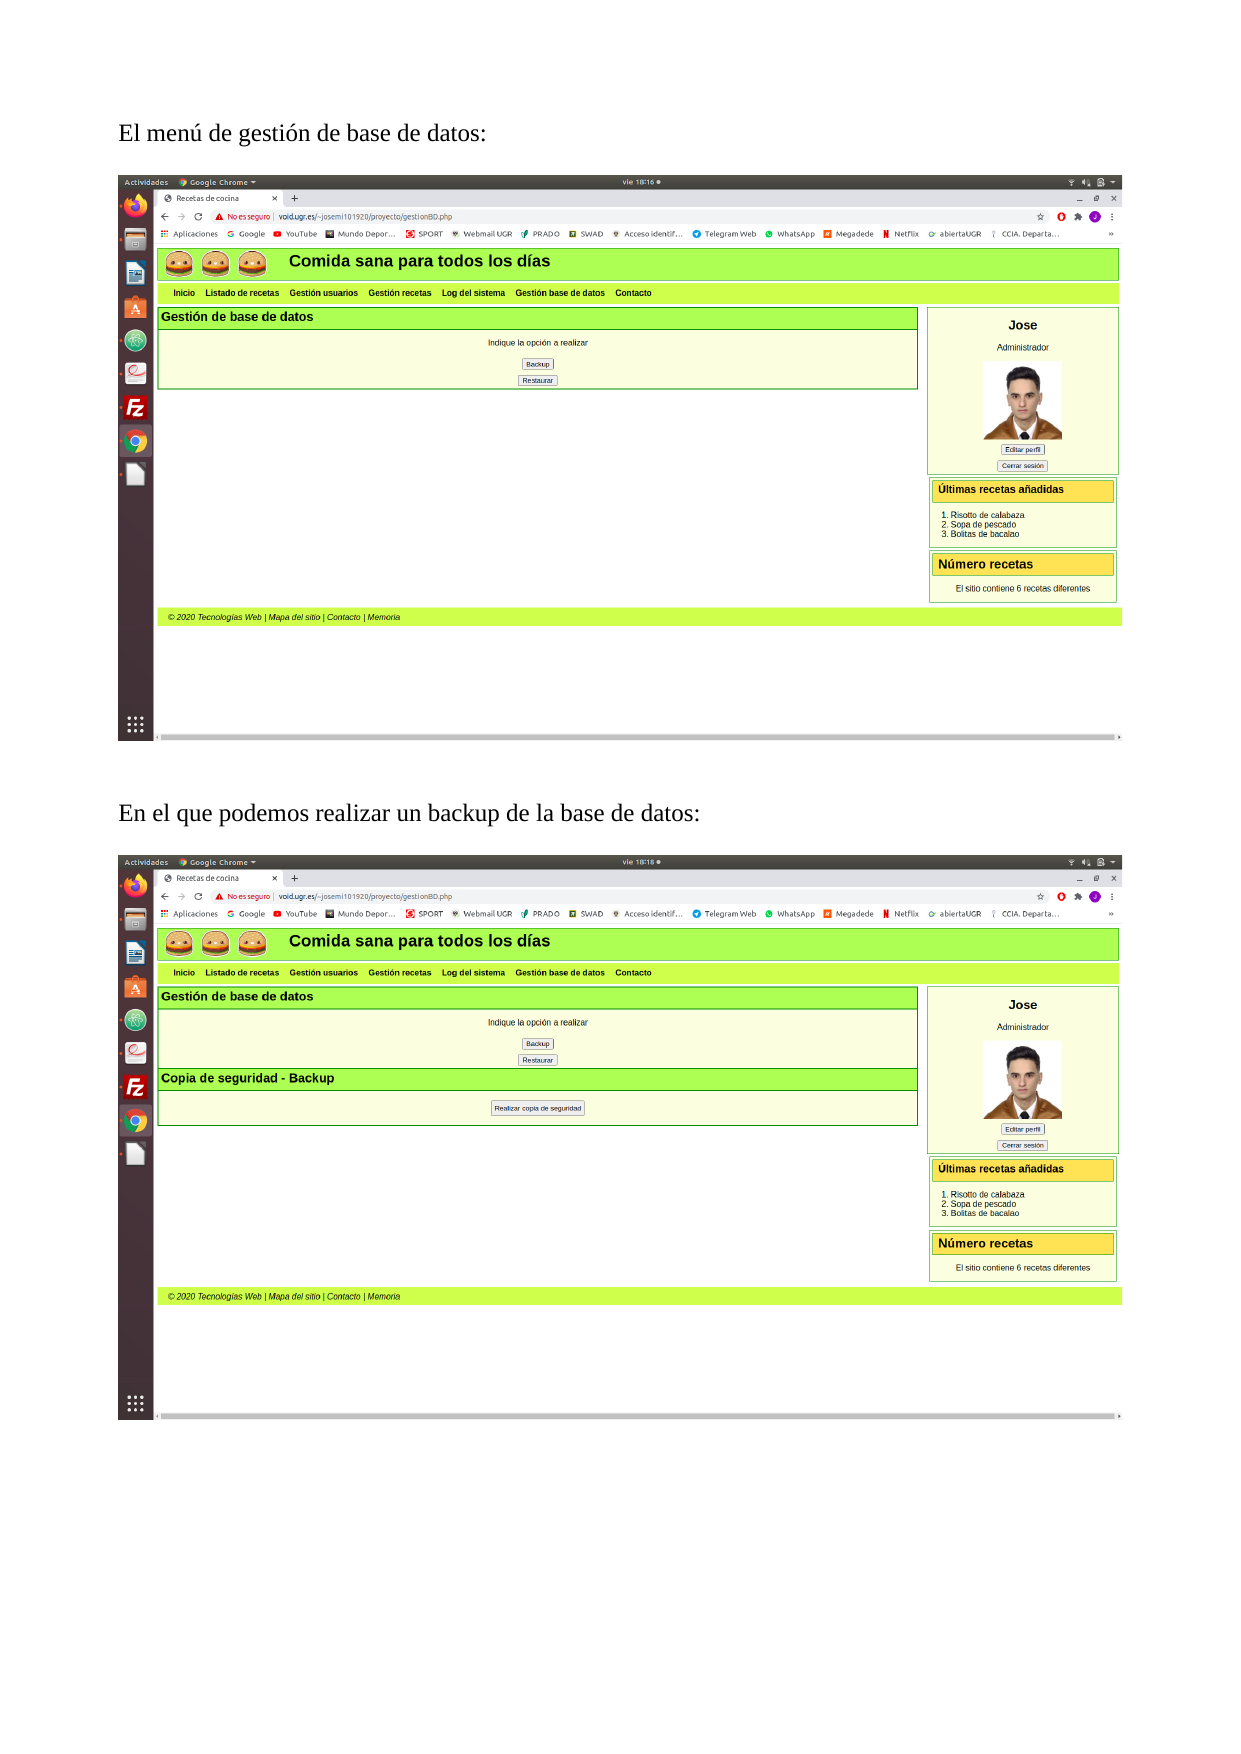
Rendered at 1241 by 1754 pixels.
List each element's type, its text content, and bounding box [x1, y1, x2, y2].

text El menú de gestión de base de datos: [118, 118, 1122, 147]
picture [118, 855, 1123, 1420]
text En el que podemos realizar un backup de la base de datos: [118, 798, 1122, 827]
picture [118, 175, 1123, 741]
